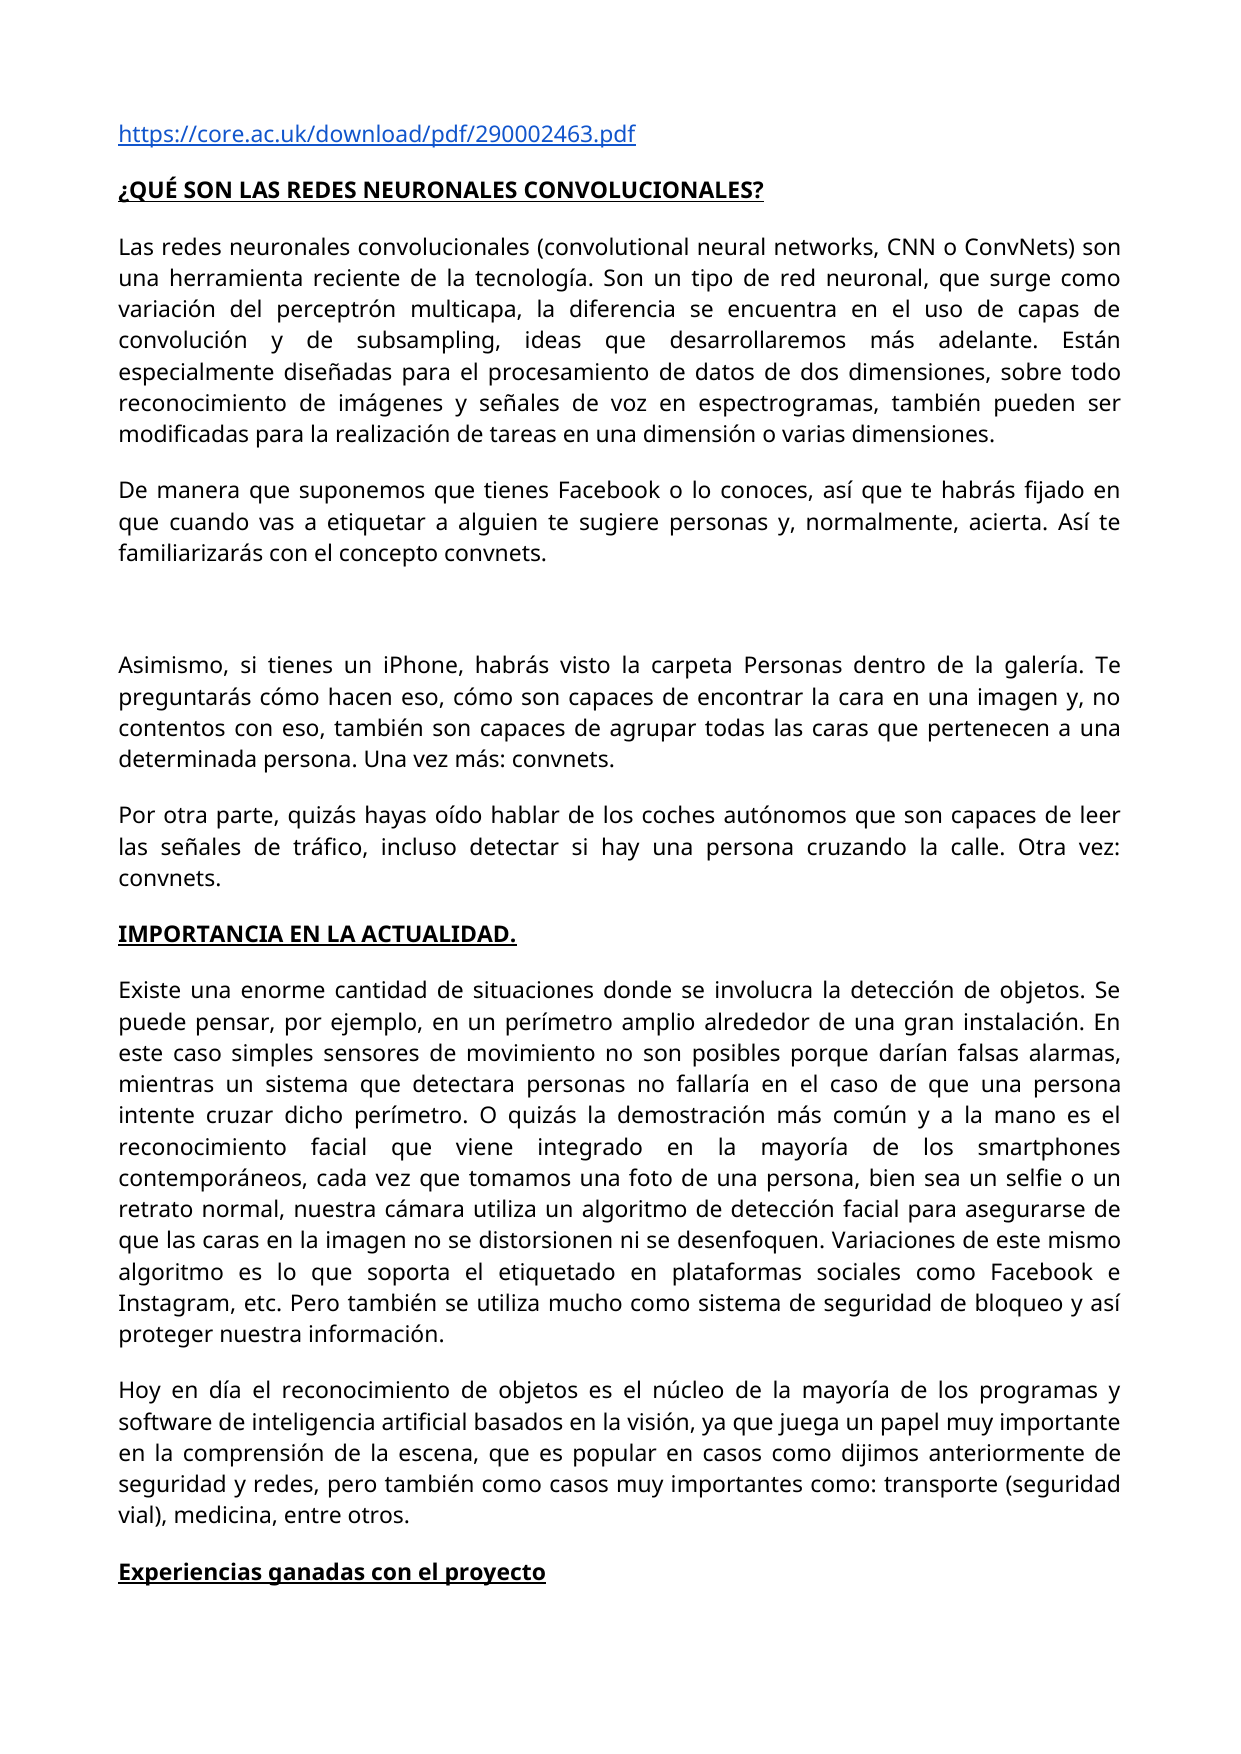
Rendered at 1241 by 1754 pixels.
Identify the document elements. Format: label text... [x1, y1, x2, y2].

text De manera que suponemos que tienes Facebook o lo conoces, así que te habrás fijado en que cuando vas a etiquetar a alguien te sugiere personas y, normalmente, acierta. Así te familiarizarás con el concepto convnets. [118, 474, 1122, 568]
text IMPORTANCIA EN LA ACTUALIDAD. [118, 918, 1122, 949]
text Hoy en día el reconocimiento de objetos es el núcleo de la mayoría de los programas y software de inteligencia artificial basados en la visión, ya que juega un papel muy importante en la comprensión de la escena, que es popular en casos como dijimos anteriormente de seguridad y redes, pero también como casos muy importantes como: transporte (seguridad vial), medicina, entre otros. [118, 1374, 1122, 1531]
text Las redes neuronales convolucionales (convolutional neural networks, CNN o ConvNets) son una herramienta reciente de la tecnología. Son un tipo de red neuronal, que surge como variación del perceptrón multicapa, la diferencia se encuentra en el uso de capas de convolución y de subsampling, ideas que desarrollaremos más adelante. Están especialmente diseñadas para el procesamiento de datos de dos dimensiones, sobre todo reconocimiento de imágenes y señales de voz en espectrogramas, también pueden ser modificadas para la realización de tareas en una dimensión o varias dimensiones. [118, 231, 1122, 449]
text https://core.ac.uk/download/pdf/290002463.pdf [118, 118, 1122, 149]
text Por otra parte, quizás hayas oído hablar de los coches autónomos que son capaces de leer las señales de tráfico, incluso detectar si hay una persona cruzando la calle. Otra vez: convnets. [118, 799, 1122, 893]
text Experiencias ganadas con el proyecto [118, 1556, 1122, 1587]
text Asimismo, si tienes un iPhone, habrás visto la carpeta Personas dentro de la galería. Te preguntarás cómo hacen eso, cómo son capaces de encontrar la cara en una imagen y, no contentos con eso, también son capaces de agrupar todas las caras que pertenecen a una determinada persona. Una vez más: convnets. [118, 649, 1122, 774]
text Existe una enorme cantidad de situaciones donde se involucra la detección de objetos. Se puede pensar, por ejemplo, en un perímetro amplio alrededor de una gran instalación. En este caso simples sensores de movimiento no son posibles porque darían falsas alarmas, mientras un sistema que detectara personas no fallaría en el caso de que una persona intente cruzar dicho perímetro. O quizás la demostración más común y a la mano es el reconocimiento facial que viene integrado en la mayoría de los smartphones contemporáneos, cada vez que tomamos una foto de una persona, bien sea un selfie o un retrato normal, nuestra cámara utiliza un algoritmo de detección facial para asegurarse de que las caras en la imagen no se distorsionen ni se desenfoquen. Variaciones de este mismo algoritmo es lo que soporta el etiquetado en plataformas sociales como Facebook e Instagram, etc. Pero también se utiliza mucho como sistema de seguridad de bloqueo y así proteger nuestra información. [118, 974, 1122, 1349]
text ¿QUÉ SON LAS REDES NEURONALES CONVOLUCIONALES? [118, 174, 1122, 206]
